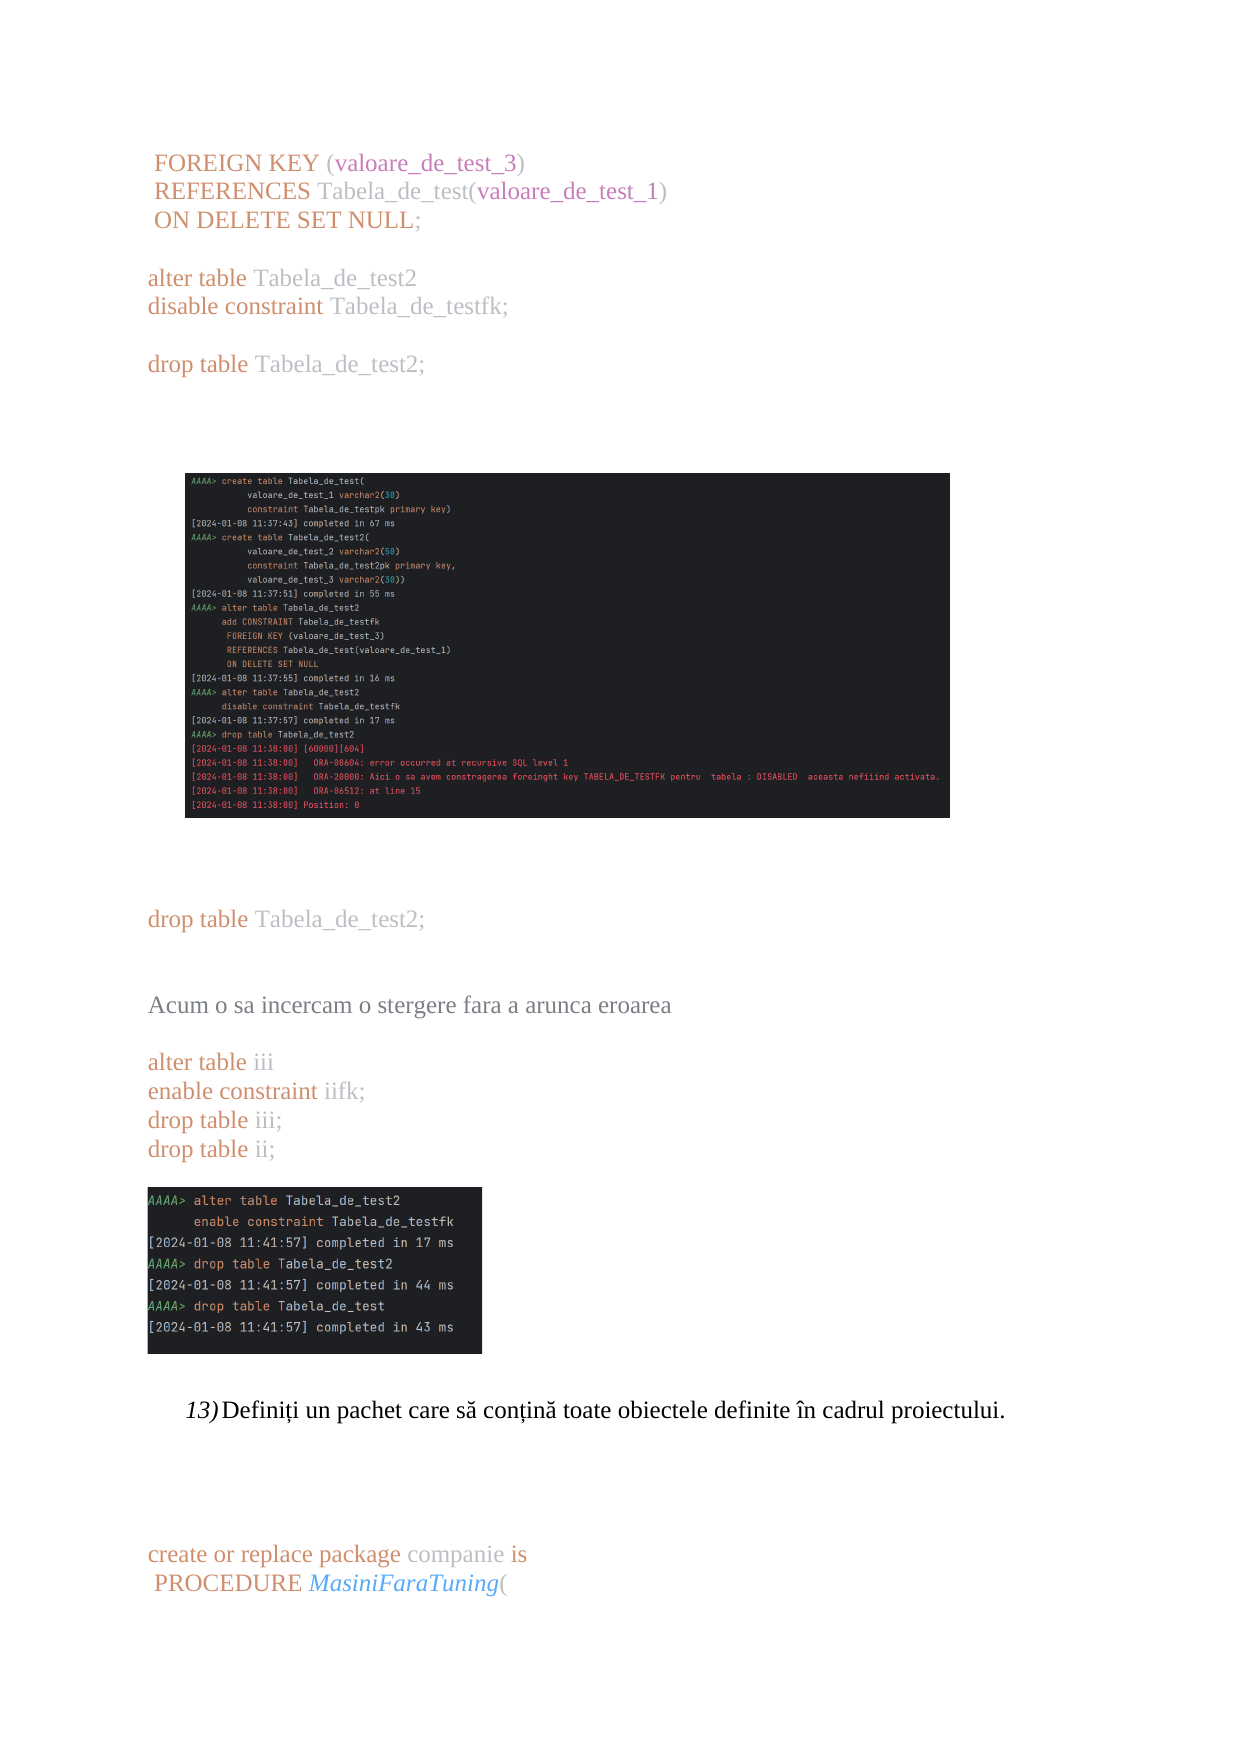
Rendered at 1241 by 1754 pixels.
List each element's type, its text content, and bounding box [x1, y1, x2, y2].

text FOREIGN KEY (valoare_de_test_3) REFERENCES Tabela_de_test(valoare_de_test_1) ON DELETE SET NULL; alter table Tabela_de_test2 disable constraint Tabela_de_testfk; drop table Tabela_de_test2; [148, 148, 1093, 378]
text create or replace package companie is PROCEDURE MasiniFaraTuning( [148, 1511, 1093, 1597]
text 13) Definiți un pachet care să conțină toate obiectele definite în cadrul proiectului. [148, 1395, 1093, 1424]
text alter table iii enable constraint iifk; drop table iii; drop table ii; [148, 1019, 1093, 1162]
text drop table Tabela_de_test2; [148, 904, 1093, 990]
text Acum o sa incercam o stergere fara a arunca eroarea [148, 990, 1093, 1019]
